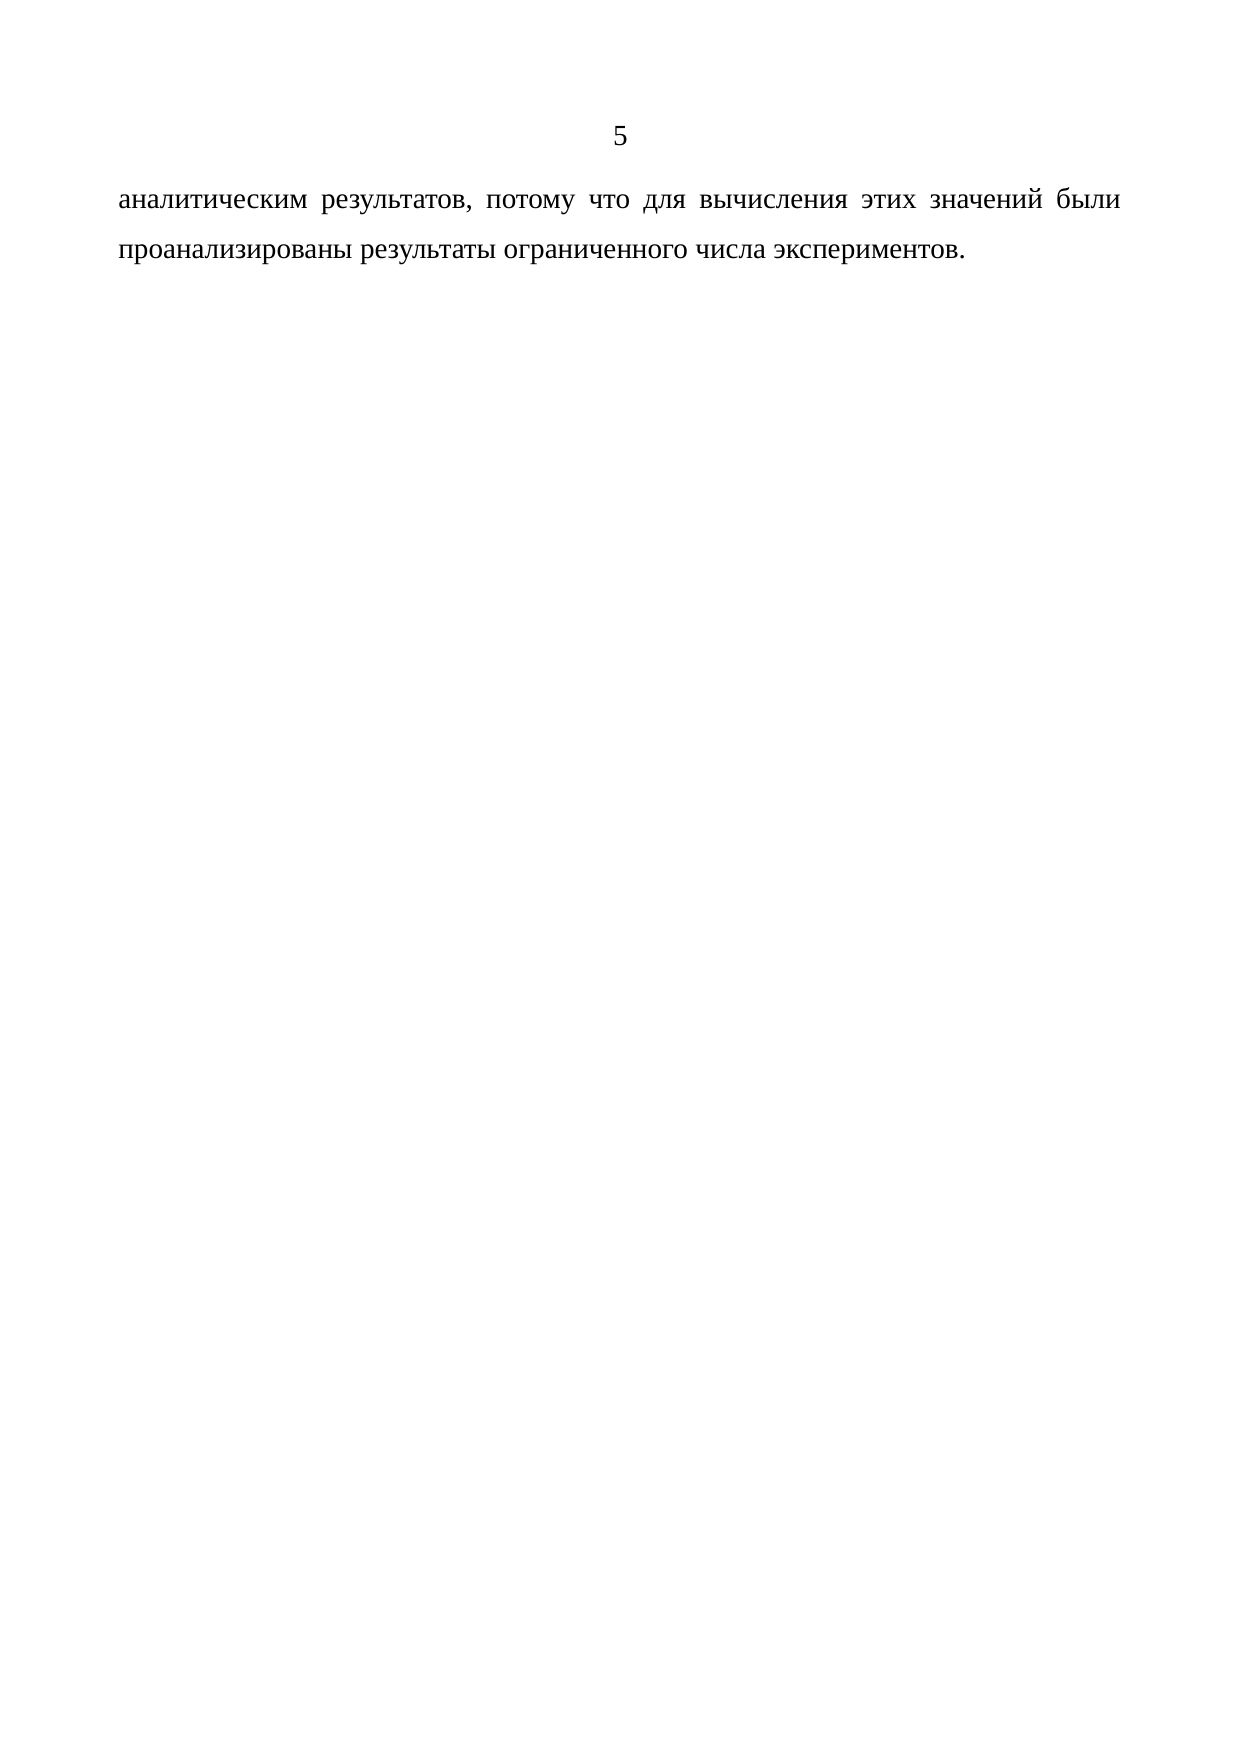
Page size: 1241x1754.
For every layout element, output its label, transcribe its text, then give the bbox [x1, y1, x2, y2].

text аналитическим результатов, потому что для вычисления этих значений были проанализированы результаты ограниченного числа экспериментов. [118, 181, 1122, 265]
